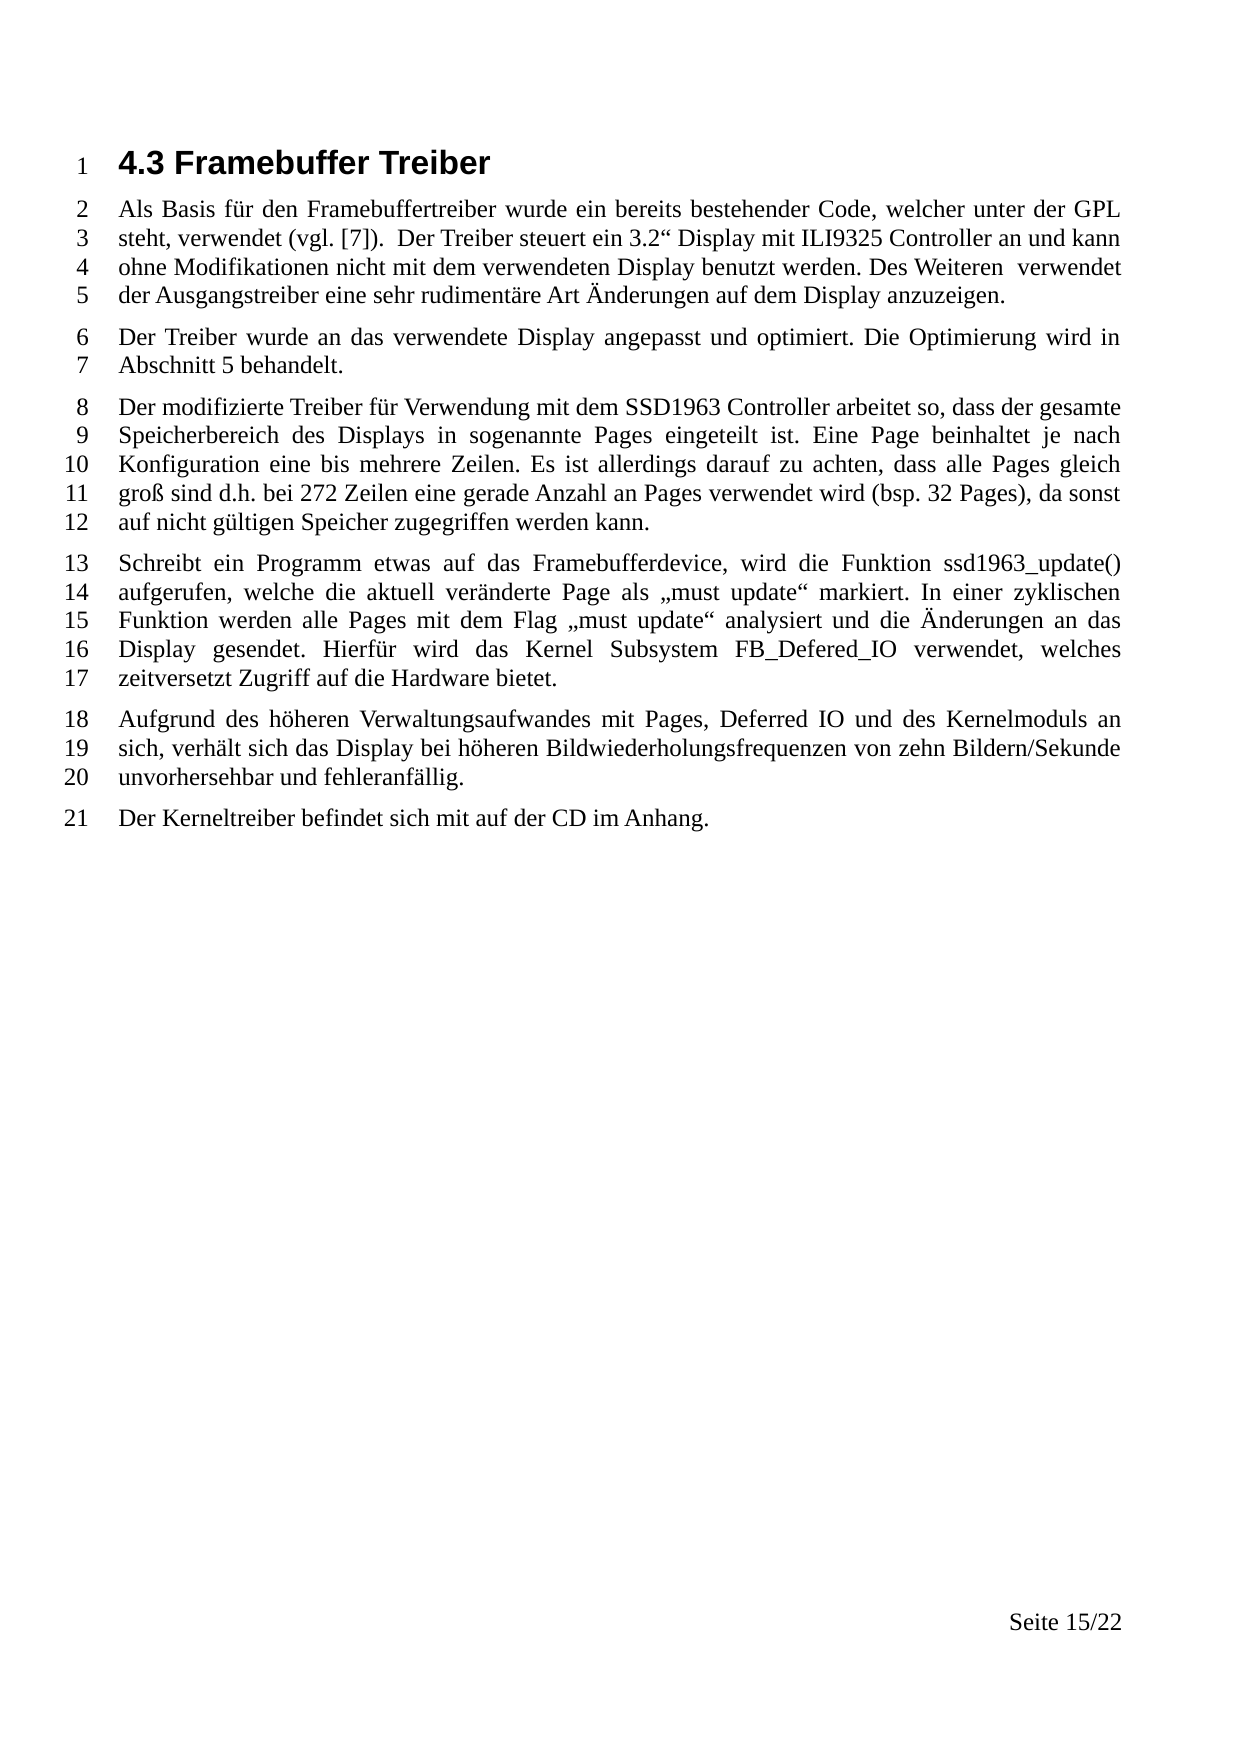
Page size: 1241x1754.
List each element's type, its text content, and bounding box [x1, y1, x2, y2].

subtitle Der modifizierte Treiber für Verwendung mit dem SSD1963 Controller arbeitet so, dass der gesamte Speicherbereich des Displays in sogenannte Pages eingeteilt ist. Eine Page beinhaltet je nach Konfiguration eine bis mehrere Zeilen. Es ist allerdings darauf zu achten, dass alle Pages gleich groß sind d.h. bei 272 Zeilen eine gerade Anzahl an Pages verwendet wird (bsp. 32 Pages), da sonst auf nicht gültigen Speicher zugegriffen werden kann. [118, 392, 1122, 536]
subtitle Schreibt ein Programm etwas auf das Framebufferdevice, wird die Funktion ssd1963_update() aufgerufen, welche die aktuell veränderte Page als „must update“ markiert. In einer zyklischen Funktion werden alle Pages mit dem Flag „must update“ analysiert und die Änderungen an das Display gesendet. Hierfür wird das Kernel Subsystem FB_Defered_IO verwendet, welches zeitversetzt Zugriff auf die Hardware bietet. [118, 548, 1122, 692]
subtitle 4.3 Framebuffer Treiber [118, 143, 1122, 182]
subtitle Als Basis für den Framebuffertreiber wurde ein bereits bestehender Code, welcher unter der GPL steht, verwendet (vgl. [7]). Der Treiber steuert ein 3.2“ Display mit ILI9325 Controller an und kann ohne Modifikationen nicht mit dem verwendeten Display benutzt werden. Des Weiteren verwendet der Ausgangstreiber eine sehr rudimentäre Art Änderungen auf dem Display anzuzeigen. [118, 194, 1122, 309]
subtitle Der Treiber wurde an das verwendete Display angepasst und optimiert. Die Optimierung wird in Abschnitt 5 behandelt. [118, 322, 1122, 379]
subtitle Aufgrund des höheren Verwaltungsaufwandes mit Pages, Deferred IO und des Kernelmoduls an sich, verhält sich das Display bei höheren Bildwiederholungsfrequenzen von zehn Bildern/Sekunde unvorhersehbar und fehleranfällig. [118, 704, 1122, 791]
subtitle Der Kerneltreiber befindet sich mit auf der CD im Anhang. [118, 803, 1122, 832]
